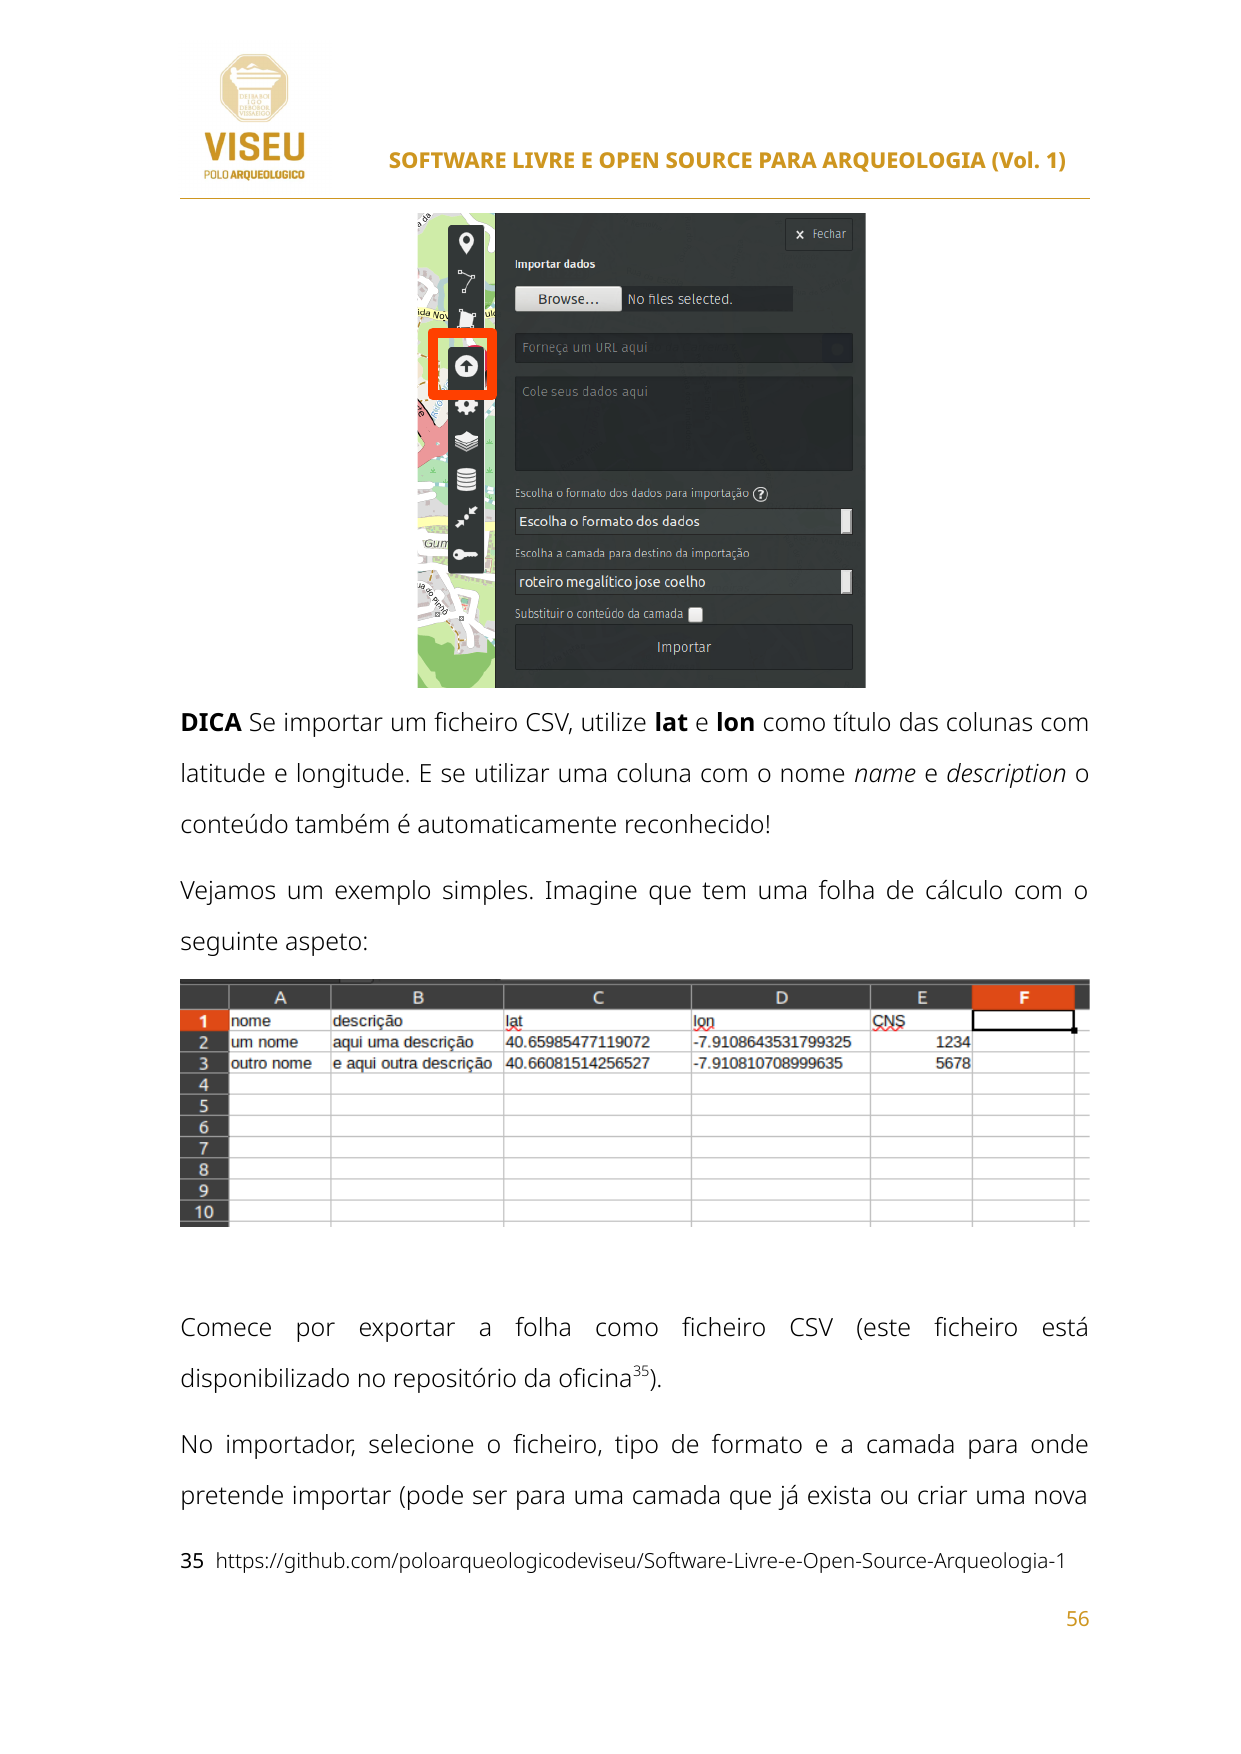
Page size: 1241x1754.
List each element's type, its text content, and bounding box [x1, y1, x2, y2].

picture [180, 979, 1090, 1227]
text Comece por exportar a folha como ficheiro CSV (este ficheiro está disponibilizado no repositório da oficina). [180, 1309, 1090, 1395]
text https://github.com/poloarqueologicodeviseu/Software-Livre-e-Open-Source-Arqueologia-1 [180, 1547, 1090, 1575]
picture [417, 213, 866, 688]
text Vejamos um exemplo simples. Imagine que tem uma folha de cálculo com o seguinte aspeto: [180, 872, 1090, 958]
text DICA Se importar um ficheiro CSV, utilize lat e lon como título das colunas com latitude e longitude. E se utilizar uma coluna com o nome name e description o conteúdo também é automaticamente reconhecido! [180, 228, 1090, 841]
text No importador, selecione o ficheiro, tipo de formato e a camada para onde pretende importar (pode ser para uma camada que já exista ou criar uma nova [180, 1426, 1090, 1511]
